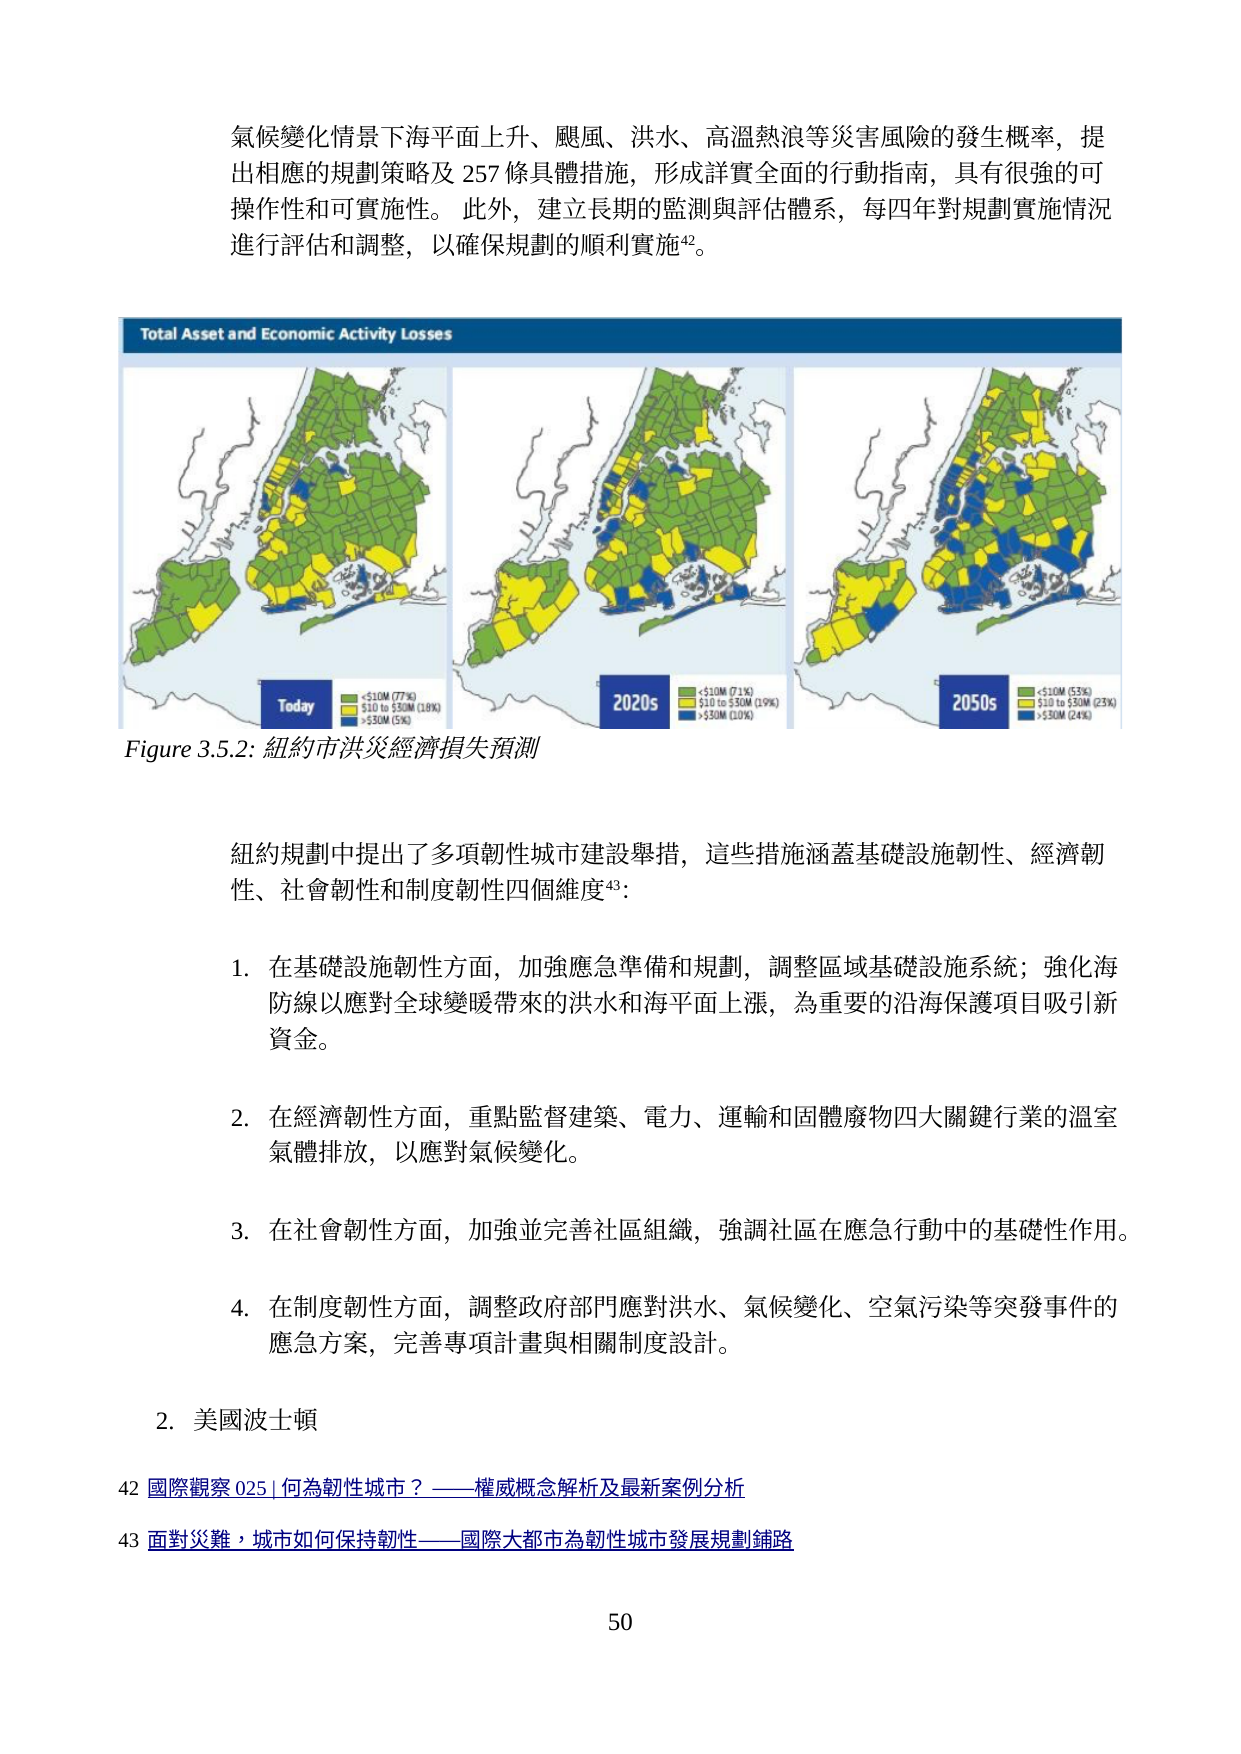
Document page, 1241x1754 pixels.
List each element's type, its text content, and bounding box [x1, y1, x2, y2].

list 美國波士頓 [156, 1401, 1122, 1437]
list 氣候變化情景下海平面上升、颶風、洪水、高溫熱浪等災害風險的發生概率，提出相應的規劃策略及 257條具體措施，形成詳實全面的行動指南，具有很強的可操作性和可實施性。 此外，建立長期的監測與評估體系，每四年對規劃實施情況進行評估和調整，以確保規劃的順利實施。 [193, 118, 1122, 291]
picture [118, 315, 1123, 729]
list 面對災難，城市如何保持韌性——國際大都市為韌性城市發展規劃鋪路 [118, 1525, 1122, 1578]
list 紐約規劃中提出了多項韌性城市建設舉措，這些措施涵蓋基礎設施韌性、經濟韌性、社會韌性和制度韌性四個維度： [193, 835, 1122, 936]
list 在基礎設施韌性方面，加強應急準備和規劃，調整區域基礎設施系統；強化海防線以應對全球變暖帶來的洪水和海平面上漲，為重要的沿海保護項目吸引新資金。 [231, 948, 1122, 1085]
list 在制度韌性方面，調整政府部門應對洪水、氣候變化、空氣污染等突發事件的應急方案，完善專項計畫與相關制度設計。 [231, 1287, 1122, 1388]
list 國際觀察025 | 何為韌性城市？ ——權威概念解析及最新案例分析 [118, 1473, 1122, 1525]
list 在社會韌性方面，加強並完善社區組織，強調社區在應急行動中的基礎性作用。 [231, 1210, 1122, 1275]
list 在經濟韌性方面，重點監督建築、電力、運輸和固體廢物四大關鍵行業的溫室氣體排放，以應對氣候變化。 [231, 1097, 1122, 1198]
list Figure 3.5.2: 紐約市洪災經濟損失預測 [118, 729, 1122, 765]
